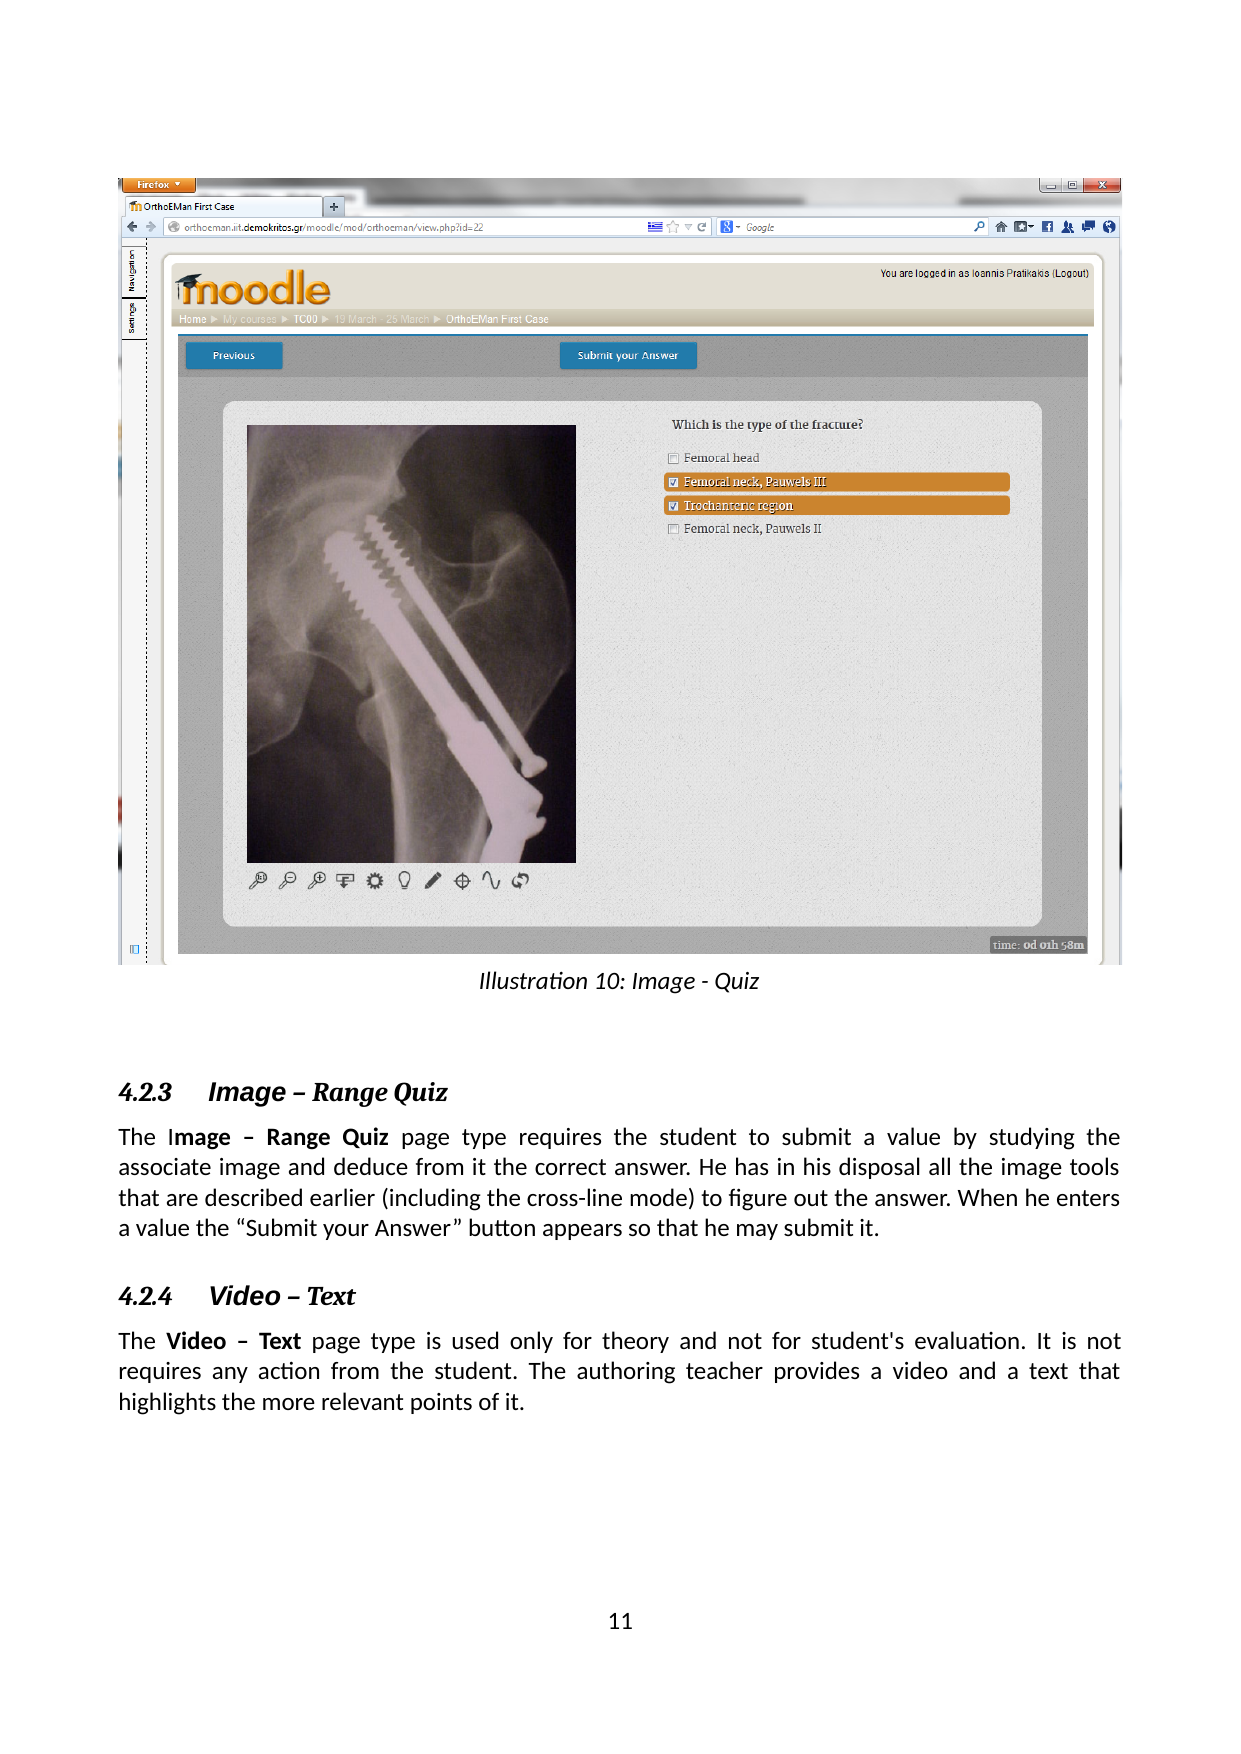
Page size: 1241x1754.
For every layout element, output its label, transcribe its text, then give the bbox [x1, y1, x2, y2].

text The Video – Text page type is used only for theory and not for student's evaluation. It is not requires any action from the student. The authoring teacher provides a video and a text that highlights the more relevant points of it. [118, 1325, 1122, 1416]
subtitle Video – Text [118, 1280, 1122, 1312]
text The Image – Range Quiz page type requires the student to submit a value by studying the associate image and deduce from it the correct answer. He has in his disposal all the image tools that are described earlier (including the cross-line mode) to figure out the answer. When he enters a value the “Submit your Answer” button appears so that he may submit it. [118, 1121, 1122, 1243]
subtitle Image – Range Quiz [118, 1076, 1122, 1108]
text Illustration 10: Image - Quiz [118, 965, 1122, 995]
picture [118, 178, 1123, 965]
